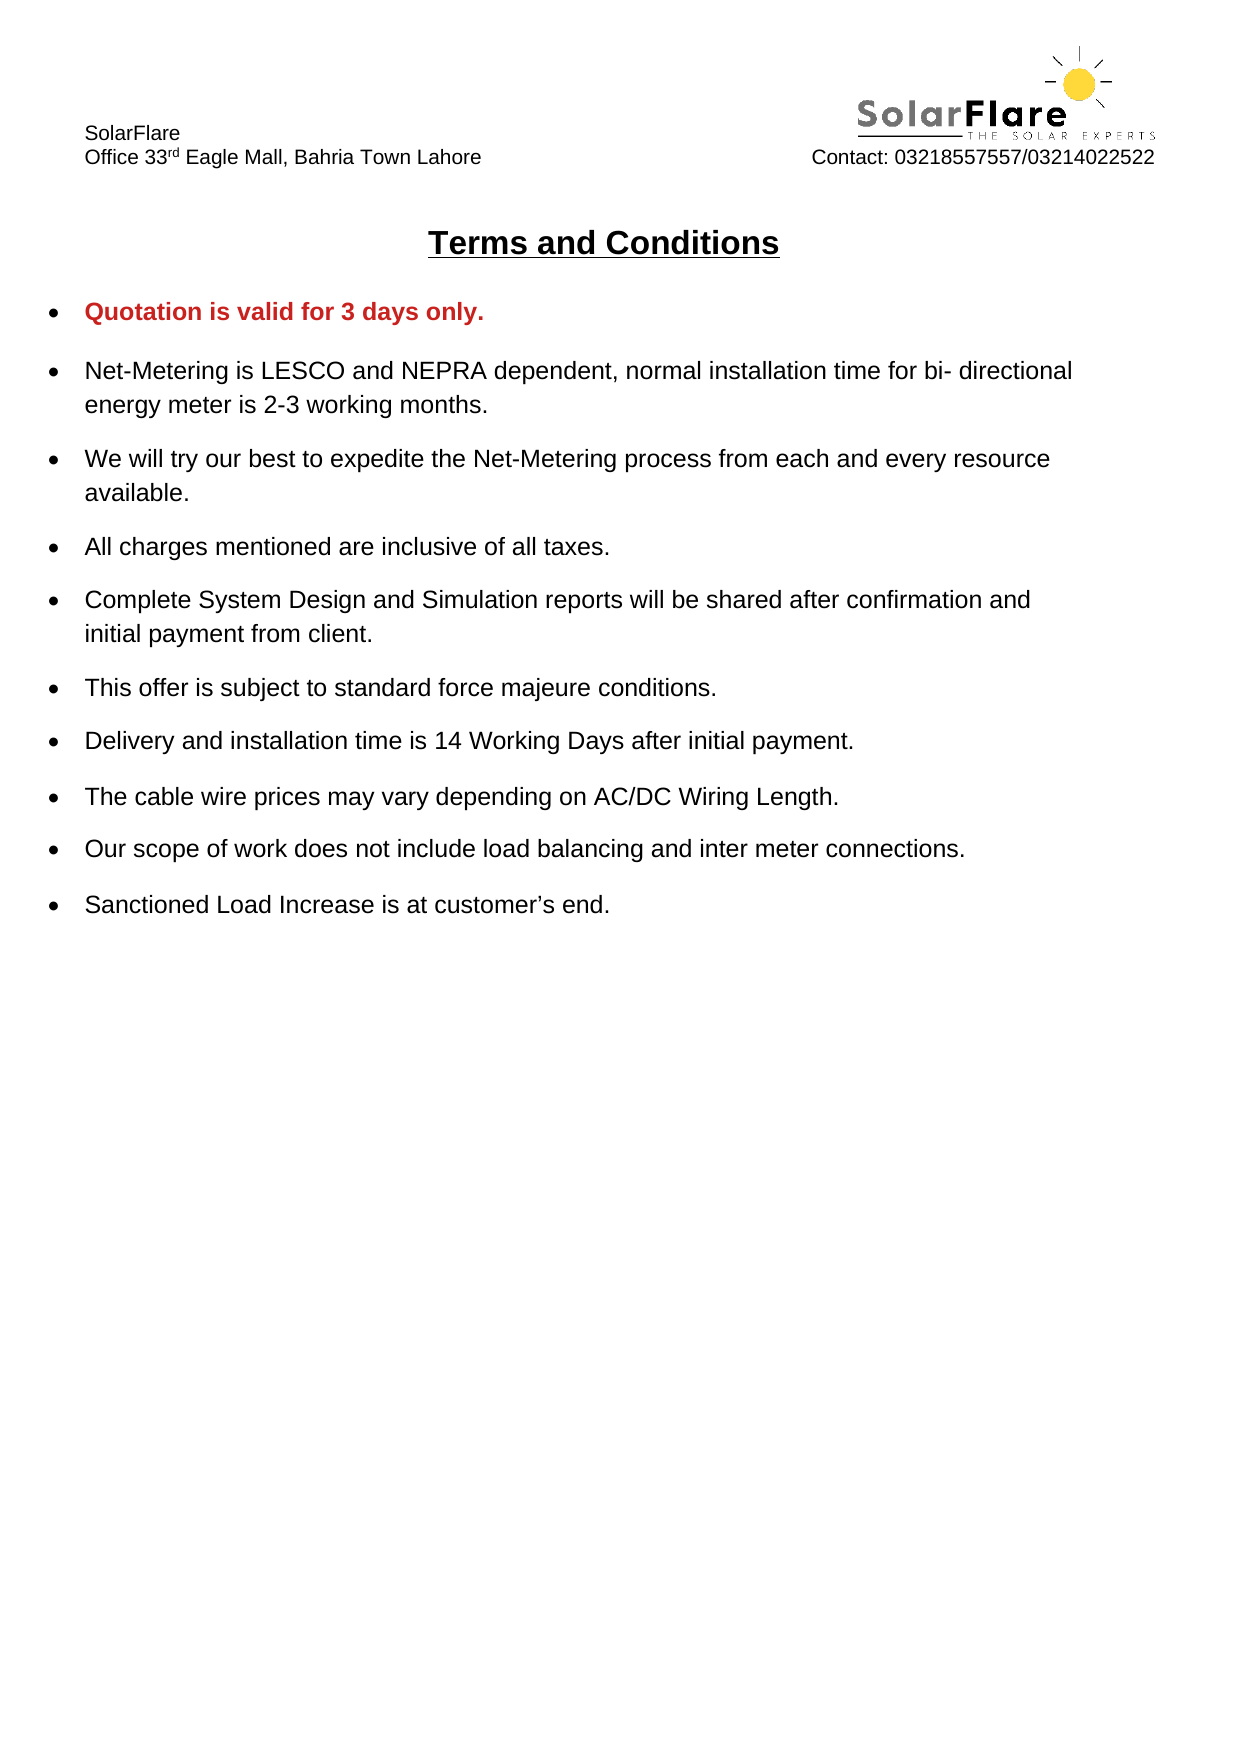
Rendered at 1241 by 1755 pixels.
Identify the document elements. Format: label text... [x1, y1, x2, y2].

list Delivery and installation time is 14 Working Days after initial payment. [47, 725, 1093, 756]
picture [856, 46, 1160, 142]
list All charges mentioned are inclusive of all taxes. [47, 531, 1093, 562]
list Complete System Design and Simulation reports will be shared after confirmation and initial payment from client. [47, 584, 1093, 648]
list Our scope of work does not include load balancing and inter meter connections. [47, 834, 1093, 864]
list Net-Metering is LESCO and NEPRA dependent, normal installation time for bi- directional energy meter is 2-3 working months. [47, 355, 1093, 418]
list The cable wire prices may vary depending on AC/DC Wiring Length. [47, 781, 1093, 811]
subtitle Terms and Conditions [85, 223, 1122, 262]
list We will try our best to expedite the Net-Metering process from each and every resource available. [47, 443, 1093, 507]
list Quotation is valid for 3 days only. [47, 296, 1093, 326]
list Sanctioned Load Increase is at customer’s end. [47, 889, 1093, 919]
list This offer is subject to standard force majeure conditions. [47, 672, 1093, 703]
